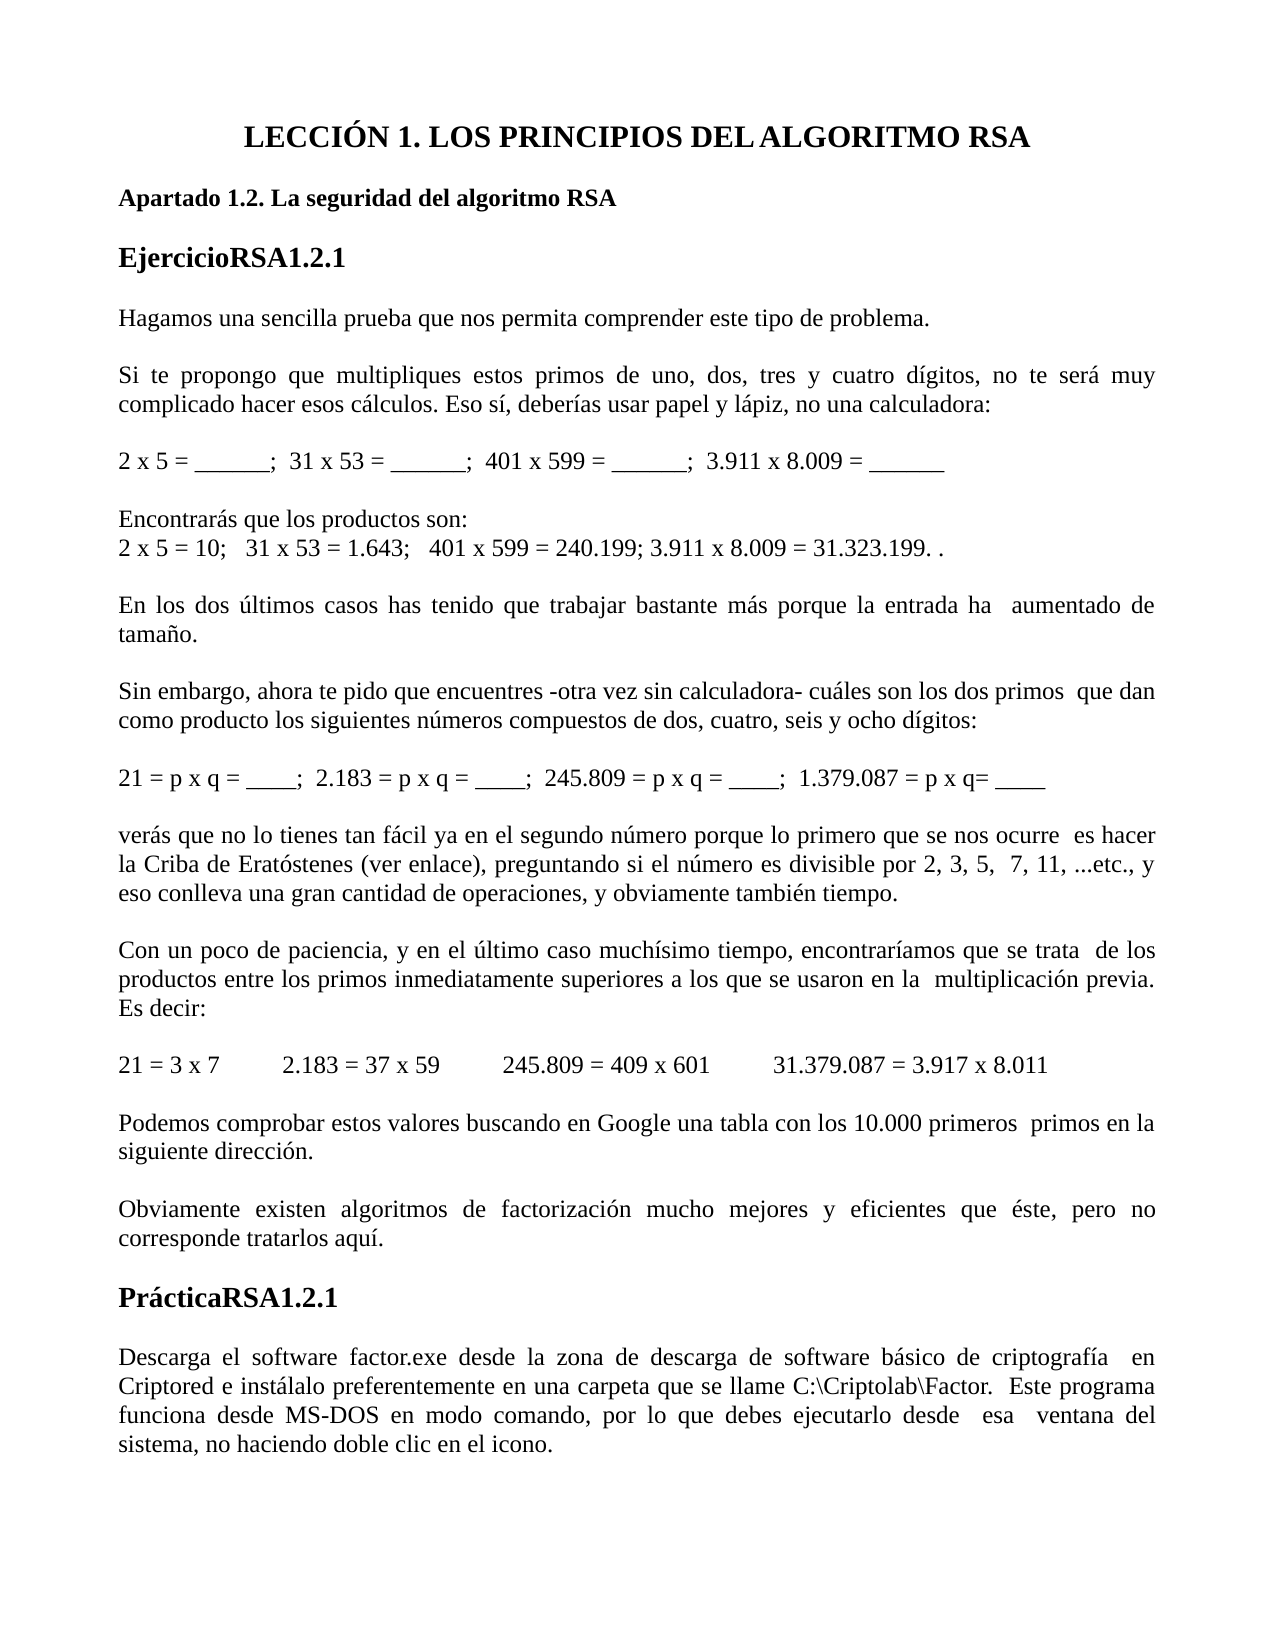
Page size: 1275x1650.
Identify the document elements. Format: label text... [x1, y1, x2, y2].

text 21 = 3 x 7 2.183 = 37 x 59 245.809 = 409 x 601 31.379.087 = 3.917 x 8.011 [118, 1050, 1157, 1079]
text 2 x 5 = 10; 31 x 53 = 1.643; 401 x 599 = 240.199; 3.911 x 8.009 = 31.323.199. . [118, 533, 1157, 561]
text Sin embargo, ahora te pido que encuentres ‐otra vez sin calculadora‐ cuáles son los dos primos que dan como producto los siguientes números compuestos de dos, cuatro, seis y ocho dígitos: [118, 676, 1157, 734]
text LECCIÓN 1. LOS PRINCIPIOS DEL ALGORITMO RSA [118, 118, 1157, 154]
text EjercicioRSA1.2.1 [118, 240, 1157, 274]
text Hagamos una sencilla prueba que nos permita comprender este tipo de problema. [118, 303, 1157, 331]
text PrácticaRSA1.2.1 [118, 1280, 1157, 1314]
text Podemos comprobar estos valores buscando en Google una tabla con los 10.000 primeros primos en la siguiente dirección. [118, 1108, 1157, 1165]
text Con un poco de paciencia, y en el último caso muchísimo tiempo, encontraríamos que se trata de los productos entre los primos inmediatamente superiores a los que se usaron en la multiplicación previa. Es decir: [118, 935, 1157, 1021]
text Descarga el software factor.exe desde la zona de descarga de software básico de criptografía en Criptored e instálalo preferentemente en una carpeta que se llame C:\Criptolab\Factor. Este programa funciona desde MS‐DOS en modo comando, por lo que debes ejecutarlo desde esa ventana del sistema, no haciendo doble clic en el icono. [118, 1342, 1157, 1457]
text En los dos últimos casos has tenido que trabajar bastante más porque la entrada ha aumentado de tamaño. [118, 590, 1157, 648]
text 21 = p x q = ____; 2.183 = p x q = ____; 245.809 = p x q = ____; 1.379.087 = p x q= ____ [118, 763, 1157, 791]
text 2 x 5 = ______; 31 x 53 = ______; 401 x 599 = ______; 3.911 x 8.009 = ______ [118, 446, 1157, 475]
text Apartado 1.2. La seguridad del algoritmo RSA [118, 183, 1157, 212]
text Obviamente existen algoritmos de factorización mucho mejores y eficientes que éste, pero no corresponde tratarlos aquí. [118, 1194, 1157, 1251]
text Encontrarás que los productos son: [118, 504, 1157, 533]
text verás que no lo tienes tan fácil ya en el segundo número porque lo primero que se nos ocurre es hacer la Criba de Eratóstenes (ver enlace), preguntando si el número es divisible por 2, 3, 5, 7, 11, ...etc., y eso conlleva una gran cantidad de operaciones, y obviamente también tiempo. [118, 820, 1157, 906]
text Si te propongo que multipliques estos primos de uno, dos, tres y cuatro dígitos, no te será muy complicado hacer esos cálculos. Eso sí, deberías usar papel y lápiz, no una calculadora: [118, 360, 1157, 418]
